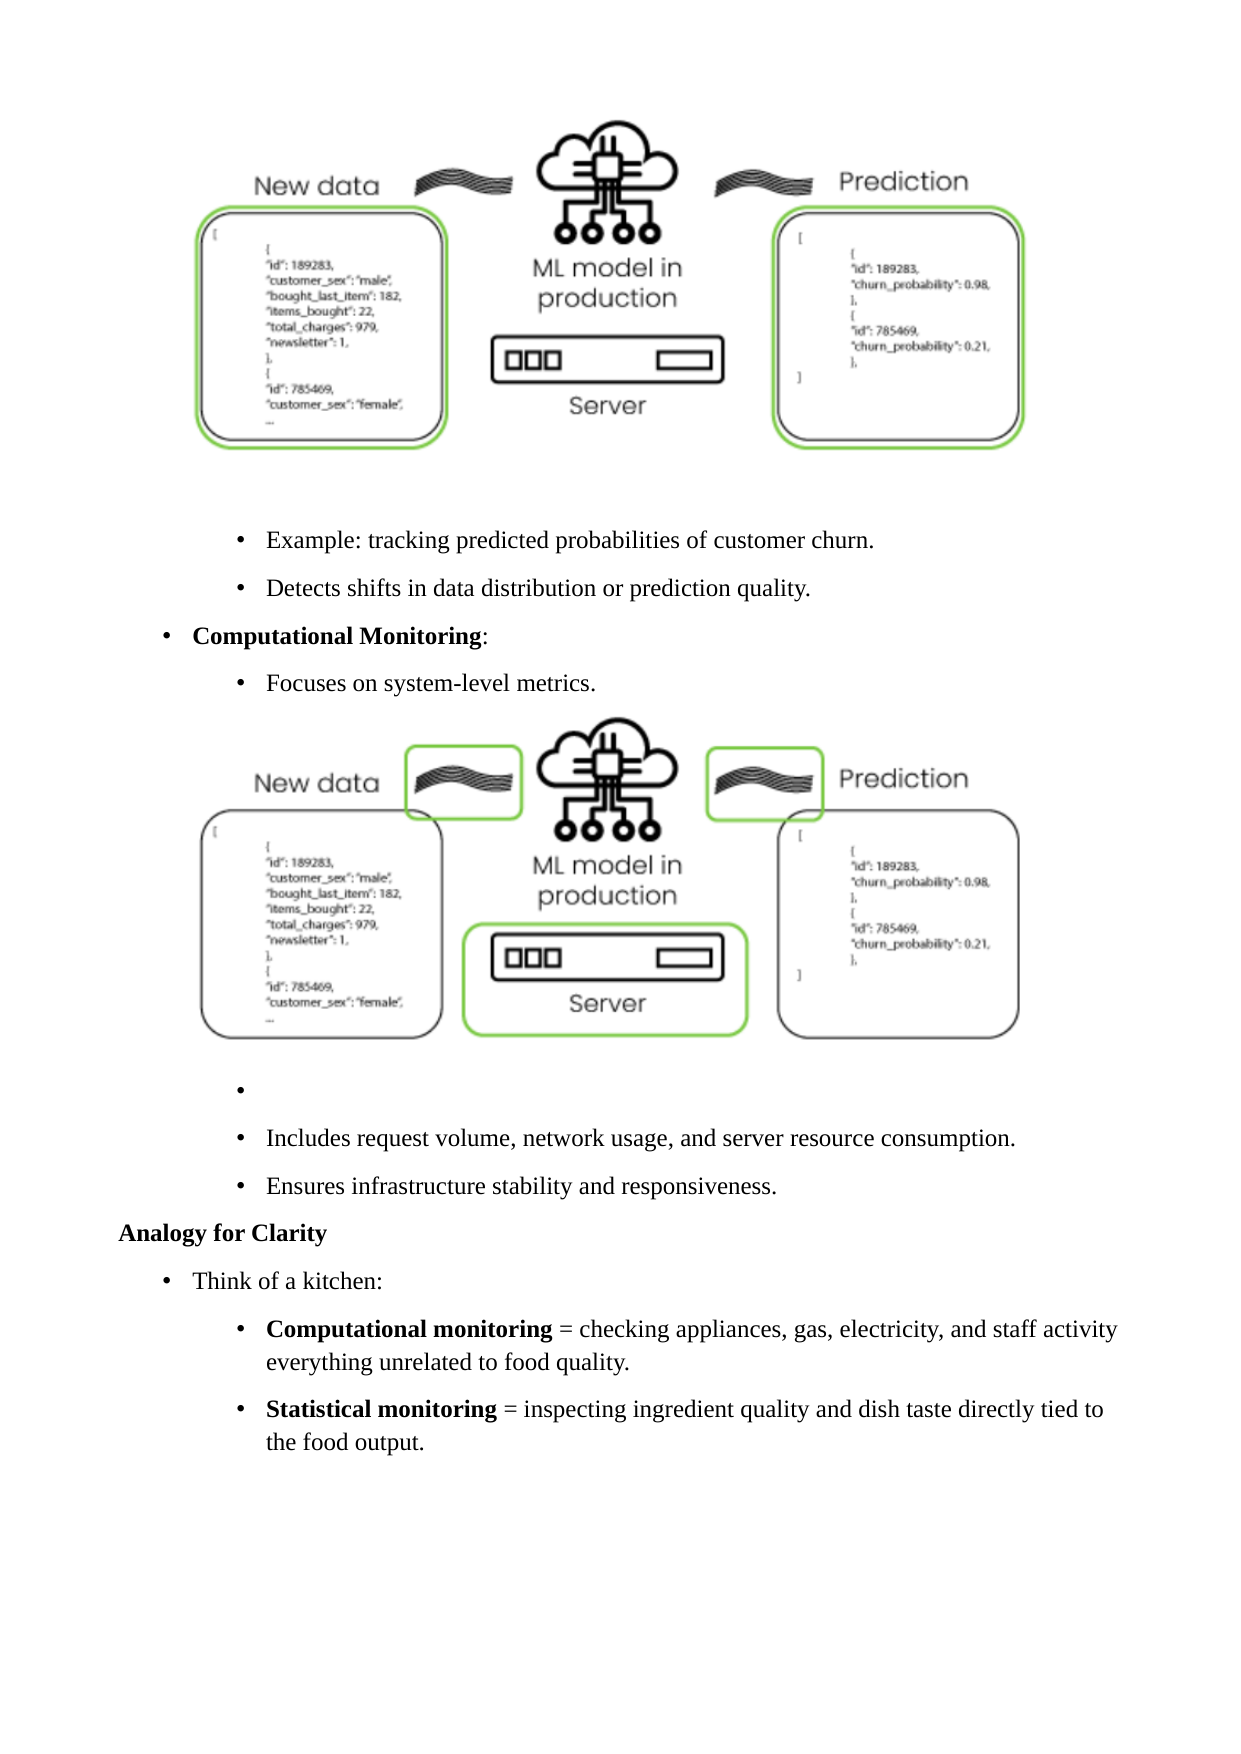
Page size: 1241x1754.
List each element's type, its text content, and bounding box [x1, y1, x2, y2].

list Focuses on system-level metrics. [236, 668, 1122, 697]
list Computational monitoring = checking appliances, gas, electricity, and staff activity everything unrelated to food quality. [236, 1314, 1122, 1376]
list Example: tracking predicted probabilities of customer churn. [236, 526, 1122, 554]
text Analogy for Clarity [118, 1218, 1122, 1247]
picture [177, 118, 1063, 474]
list Statistical monitoring = inspecting ingredient quality and dish taste directly tied to the food output. [236, 1394, 1122, 1456]
list Computational Monitoring: [162, 621, 1122, 649]
list Ensures infrastructure stability and responsiveness. [236, 1171, 1122, 1200]
picture [177, 716, 1063, 1072]
list Includes request volume, network usage, and server resource consumption. [236, 1123, 1122, 1152]
list Detects shifts in data distribution or prediction quality. [236, 573, 1122, 602]
list Think of a kitchen: [162, 1266, 1122, 1295]
